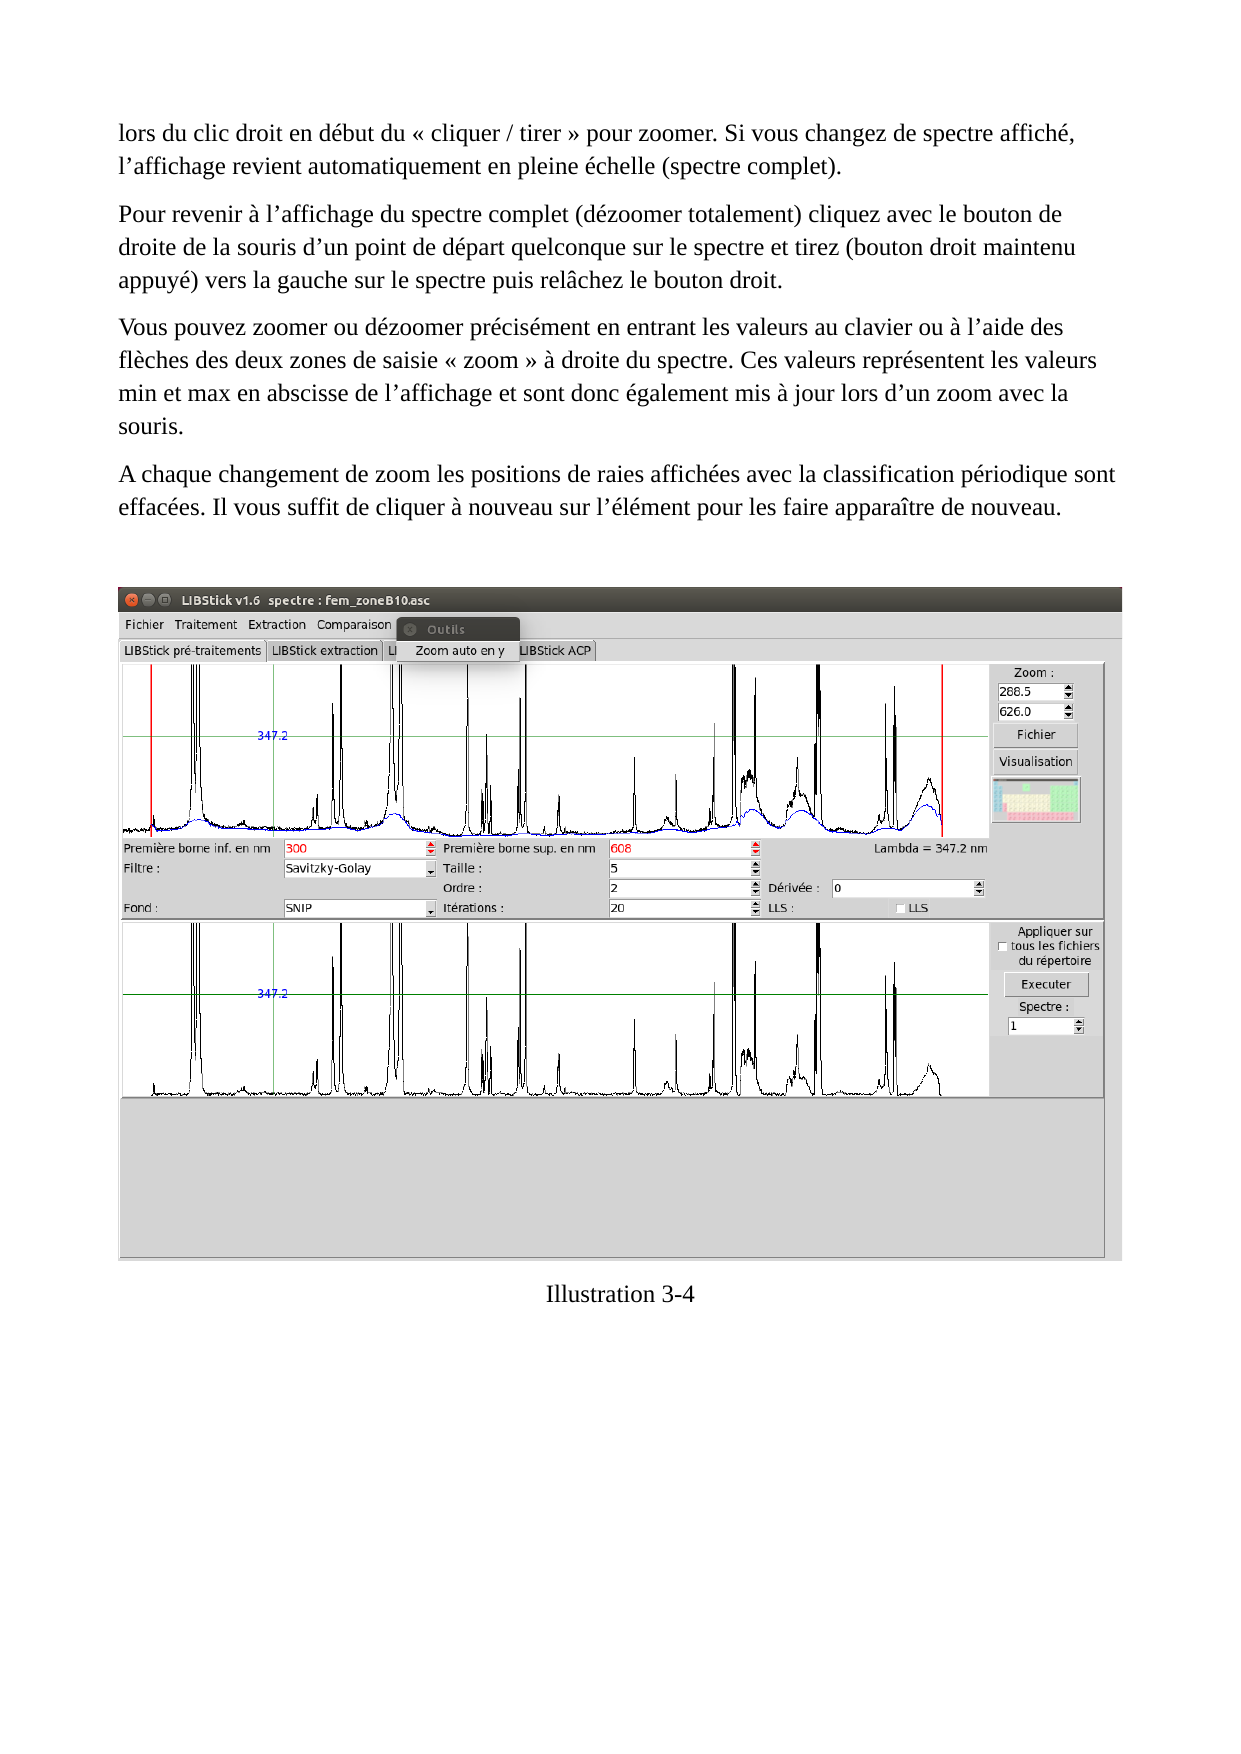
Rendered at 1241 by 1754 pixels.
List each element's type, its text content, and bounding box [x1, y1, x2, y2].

text Illustration 3-4 [118, 1279, 1122, 1308]
text A chaque changement de zoom les positions de raies affichées avec la classification périodique sont effacées. Il vous suffit de cliquer à nouveau sur l’élément pour les faire apparaître de nouveau. [118, 459, 1122, 521]
text lors du clic droit en début du « cliquer / tirer » pour zoomer. Si vous changez de spectre affiché, l’affichage revient automatiquement en pleine échelle (spectre complet). [118, 118, 1122, 180]
text Pour revenir à l’affichage du spectre complet (dézoomer totalement) cliquez avec le bouton de droite de la souris d’un point de départ quelconque sur le spectre et tirez (bouton droit maintenu appuyé) vers la gauche sur le spectre puis relâchez le bouton droit. [118, 199, 1122, 293]
text Vous pouvez zoomer ou dézoomer précisément en entrant les valeurs au clavier ou à l’aide des flèches des deux zones de saisie « zoom » à droite du spectre. Ces valeurs représentent les valeurs min et max en abscisse de l’affichage et sont donc également mis à jour lors d’un zoom avec la souris. [118, 312, 1122, 440]
picture [118, 587, 1123, 1261]
